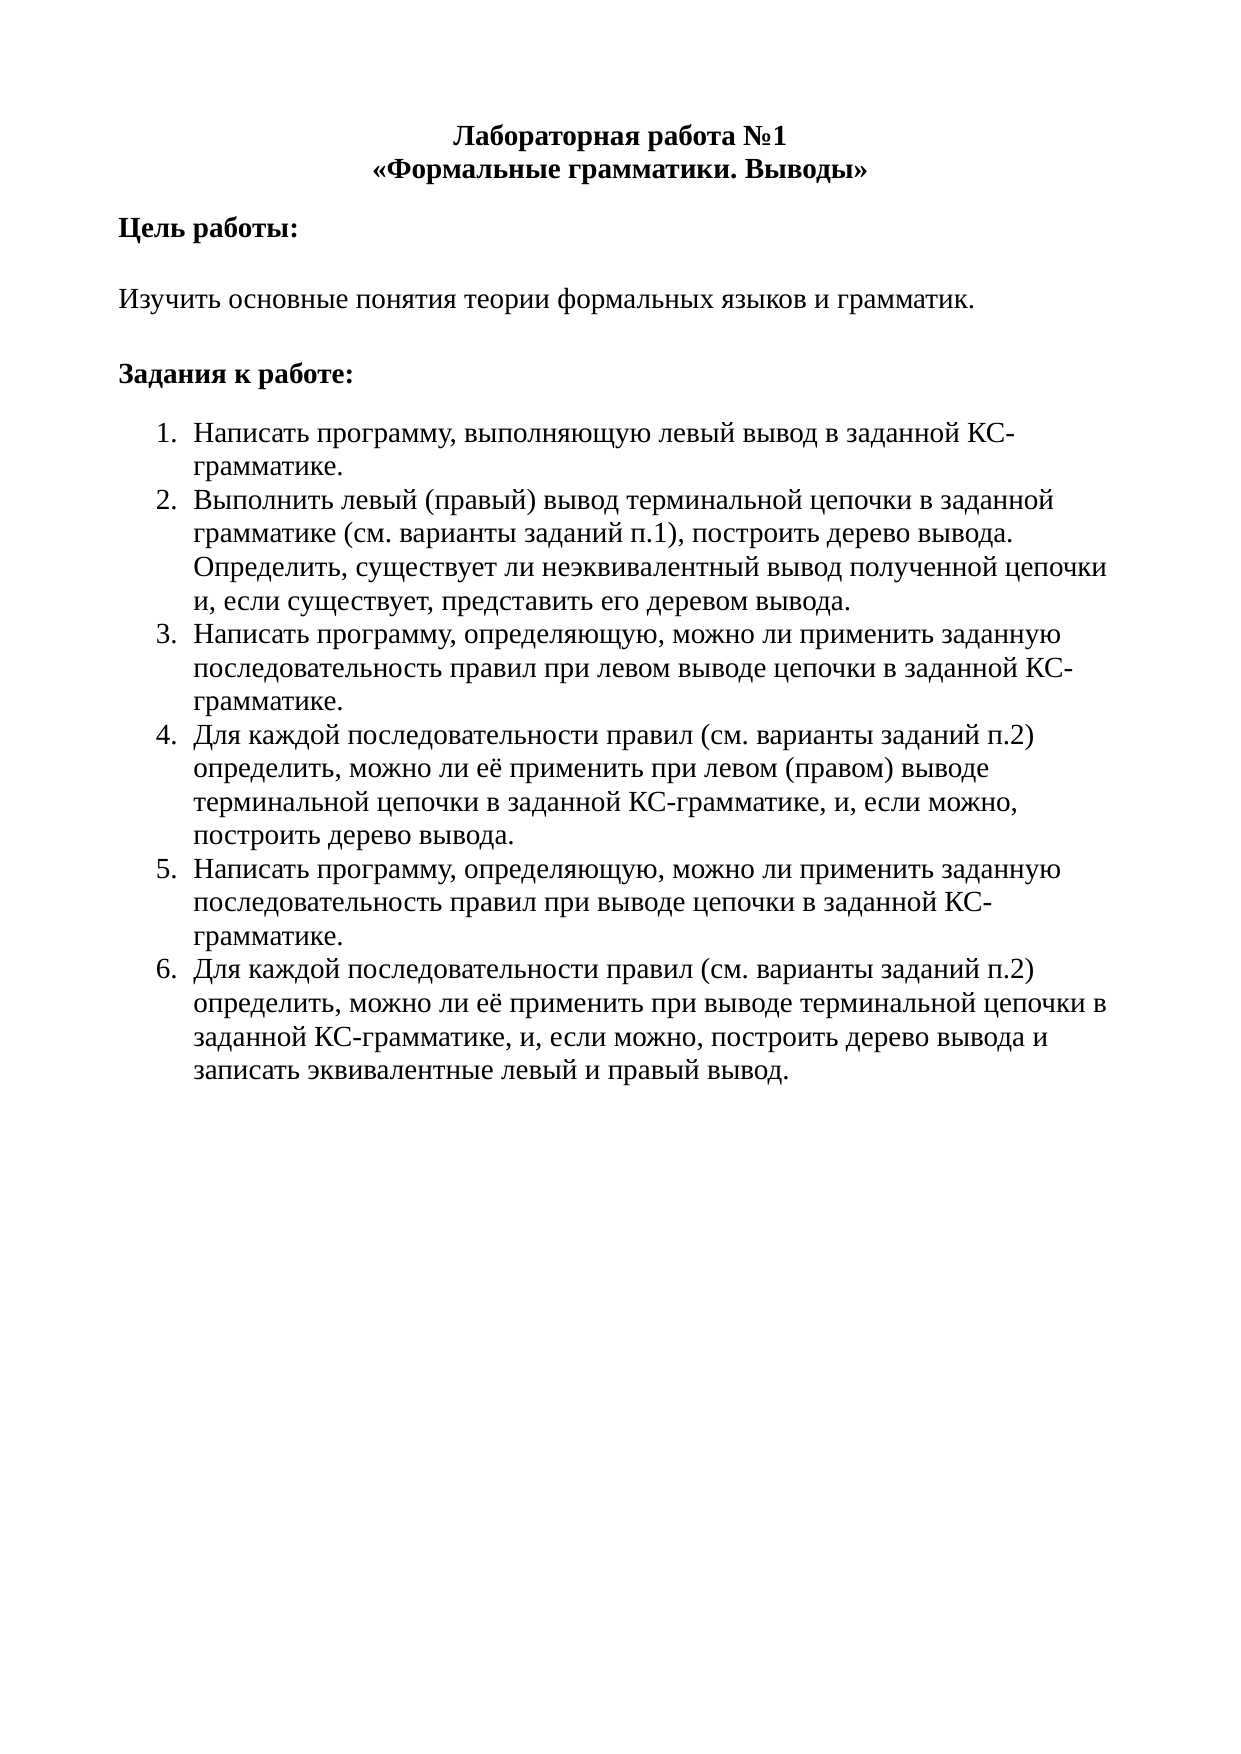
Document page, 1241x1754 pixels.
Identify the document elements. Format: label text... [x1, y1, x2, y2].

list Написать программу, выполняющую левый вывод в заданной КС-грамматике. [156, 415, 1122, 482]
text «Формальные грамматики. Выводы» [118, 152, 1122, 185]
list Для каждой последовательности правил (см. варианты заданий п.2) определить, можно ли её применить при левом (правом) выводе терминальной цепочки в заданной КС-грамматике, и, если можно, построить дерево вывода. [156, 717, 1122, 851]
subtitle Цель работы: [118, 210, 1122, 244]
text Лабораторная работа №1 [118, 118, 1122, 152]
subtitle Задания к работе: [118, 356, 1122, 390]
list Написать программу, определяющую, можно ли применить заданную последовательность правил при левом выводе цепочки в заданной КС-грамматике. [156, 616, 1122, 717]
list Для каждой последовательности правил (см. варианты заданий п.2) определить, можно ли её применить при выводе терминальной цепочки в заданной КС-грамматике, и, если можно, построить дерево вывода и записать эквивалентные левый и правый вывод. [156, 952, 1122, 1086]
text Изучить основные понятия теории формальных языков и грамматик. [118, 281, 1122, 315]
list Выполнить левый (правый) вывод терминальной цепочки в заданной грамматике (см. варианты заданий п.1), построить дерево вывода. Определить, существует ли неэквивалентный вывод полученной цепочки и, если существует, представить его деревом вывода. [156, 482, 1122, 616]
list Написать программу, определяющую, можно ли применить заданную последовательность правил при выводе цепочки в заданной КС-грамматике. [156, 851, 1122, 952]
